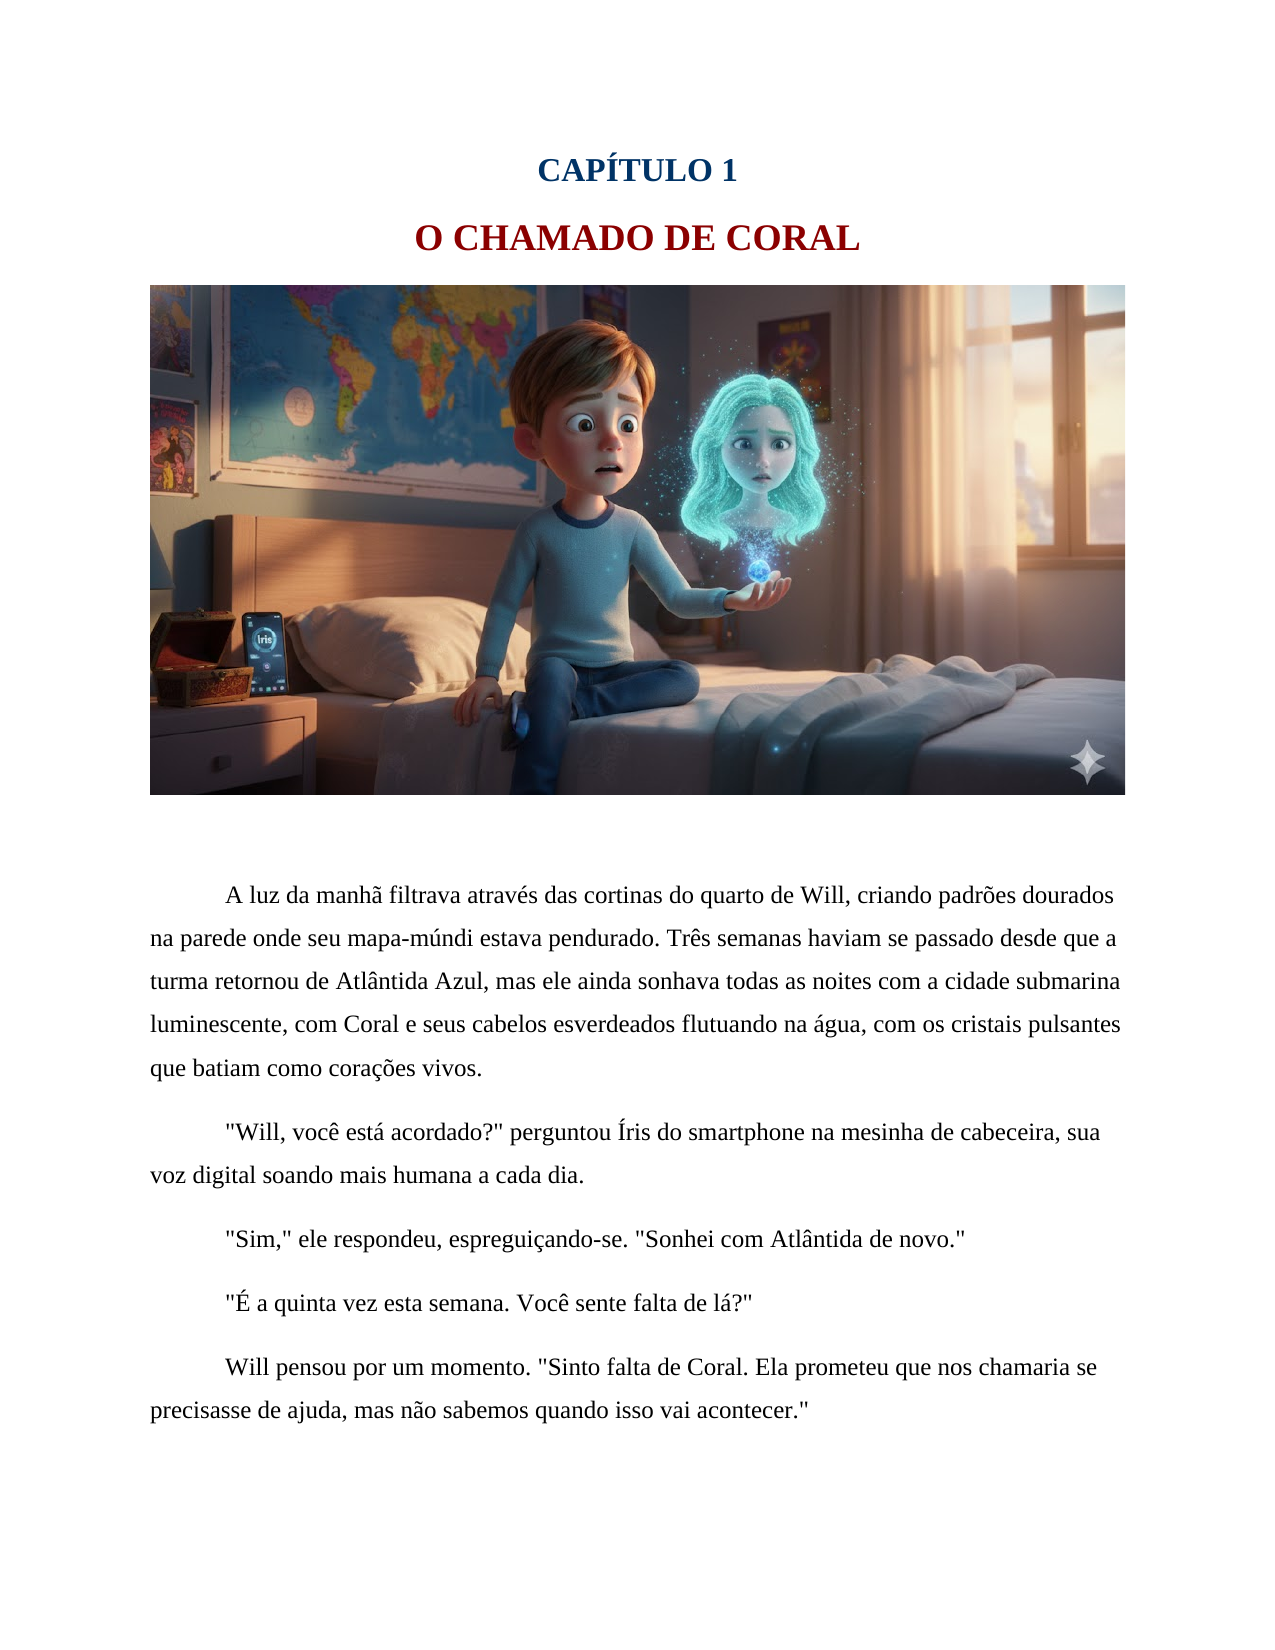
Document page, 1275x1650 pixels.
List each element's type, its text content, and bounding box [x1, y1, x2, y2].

text "Will, você está acordado?" perguntou Íris do smartphone na mesinha de cabeceira, sua voz digital soando mais humana a cada dia. [150, 1117, 1125, 1188]
picture [150, 285, 1125, 795]
text "É a quinta vez esta semana. Você sente falta de lá?" [150, 1288, 1125, 1316]
text A luz da manhã filtrava através das cortinas do quarto de Will, criando padrões dourados na parede onde seu mapa-múndi estava pendurado. Três semanas haviam se passado desde que a turma retornou de Atlântida Azul, mas ele ainda sonhava todas as noites com a cidade submarina luminescente, com Coral e seus cabelos esverdeados flutuando na água, com os cristais pulsantes que batiam como corações vivos. [150, 880, 1125, 1081]
text Will pensou por um momento. "Sinto falta de Coral. Ela prometeu que nos chamaria se precisasse de ajuda, mas não sabemos quando isso vai acontecer." [150, 1352, 1125, 1423]
text "Sim," ele respondeu, espreguiçando-se. "Sonhei com Atlântida de novo." [150, 1224, 1125, 1252]
text O CHAMADO DE CORAL [150, 215, 1125, 258]
text CAPÍTULO 1 [150, 150, 1125, 188]
